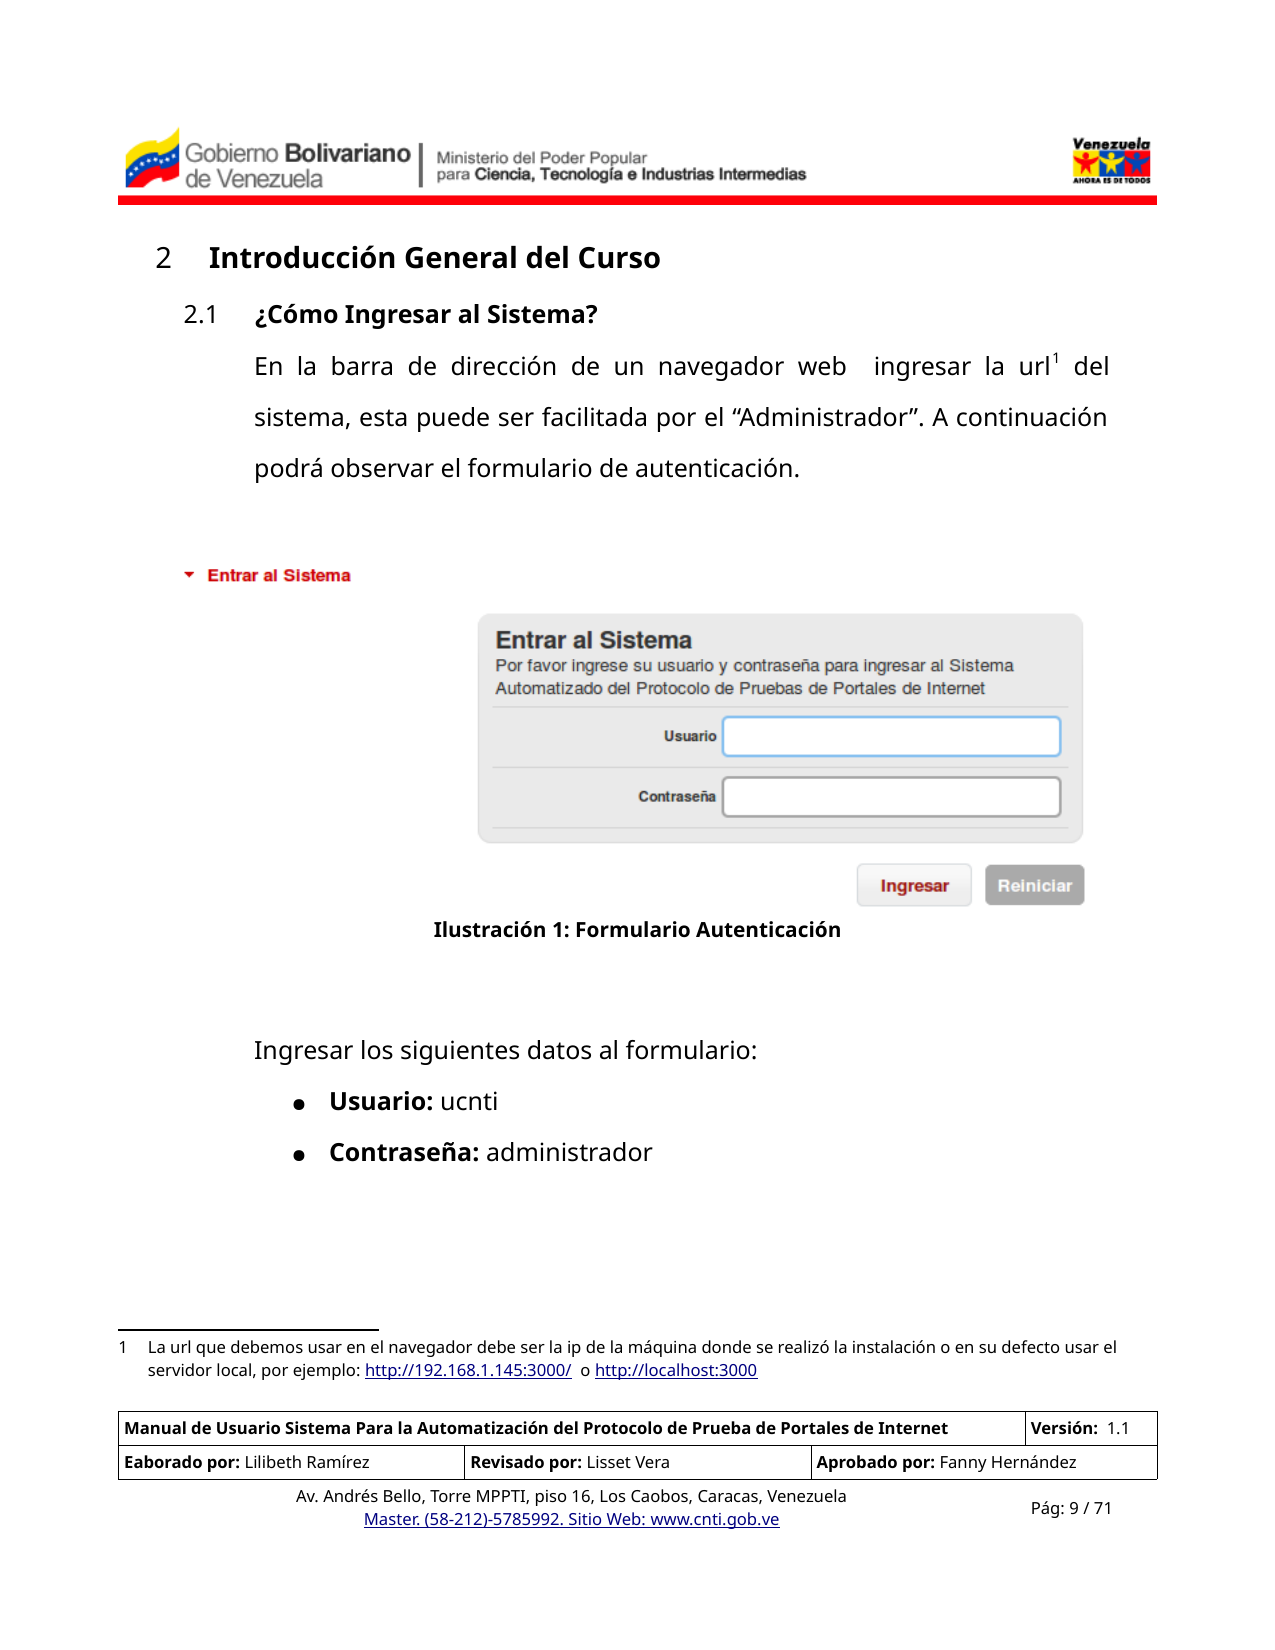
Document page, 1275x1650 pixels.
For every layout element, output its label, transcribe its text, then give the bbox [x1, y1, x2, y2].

list Contraseña: administrador [291, 1134, 1109, 1169]
text La url que debemos usar en el navegador debe ser la ip de la máquina donde se realizó la instalación o en su defecto usar el servidor local, por ejemplo: http://192.168.1.145:3000/ o http://localhost:3000 [118, 1336, 1157, 1381]
picture [118, 119, 1157, 205]
subtitle ¿Cómo Ingresar al Sistema? [118, 297, 1157, 331]
text En la barra de dirección de un navegador web ingresar la url del sistema, esta puede ser facilitada por el “Administrador”. A continuación podrá observar el formulario de autenticación. [254, 348, 1109, 484]
list Usuario: ucnti [291, 1083, 1109, 1118]
text Ingresar los siguientes datos al formulario: [254, 1032, 1109, 1067]
picture [178, 564, 1094, 916]
text Ilustración 1: Formulario Autenticación [170, 565, 1105, 944]
subtitle Introducción General del Curso [118, 238, 1157, 277]
